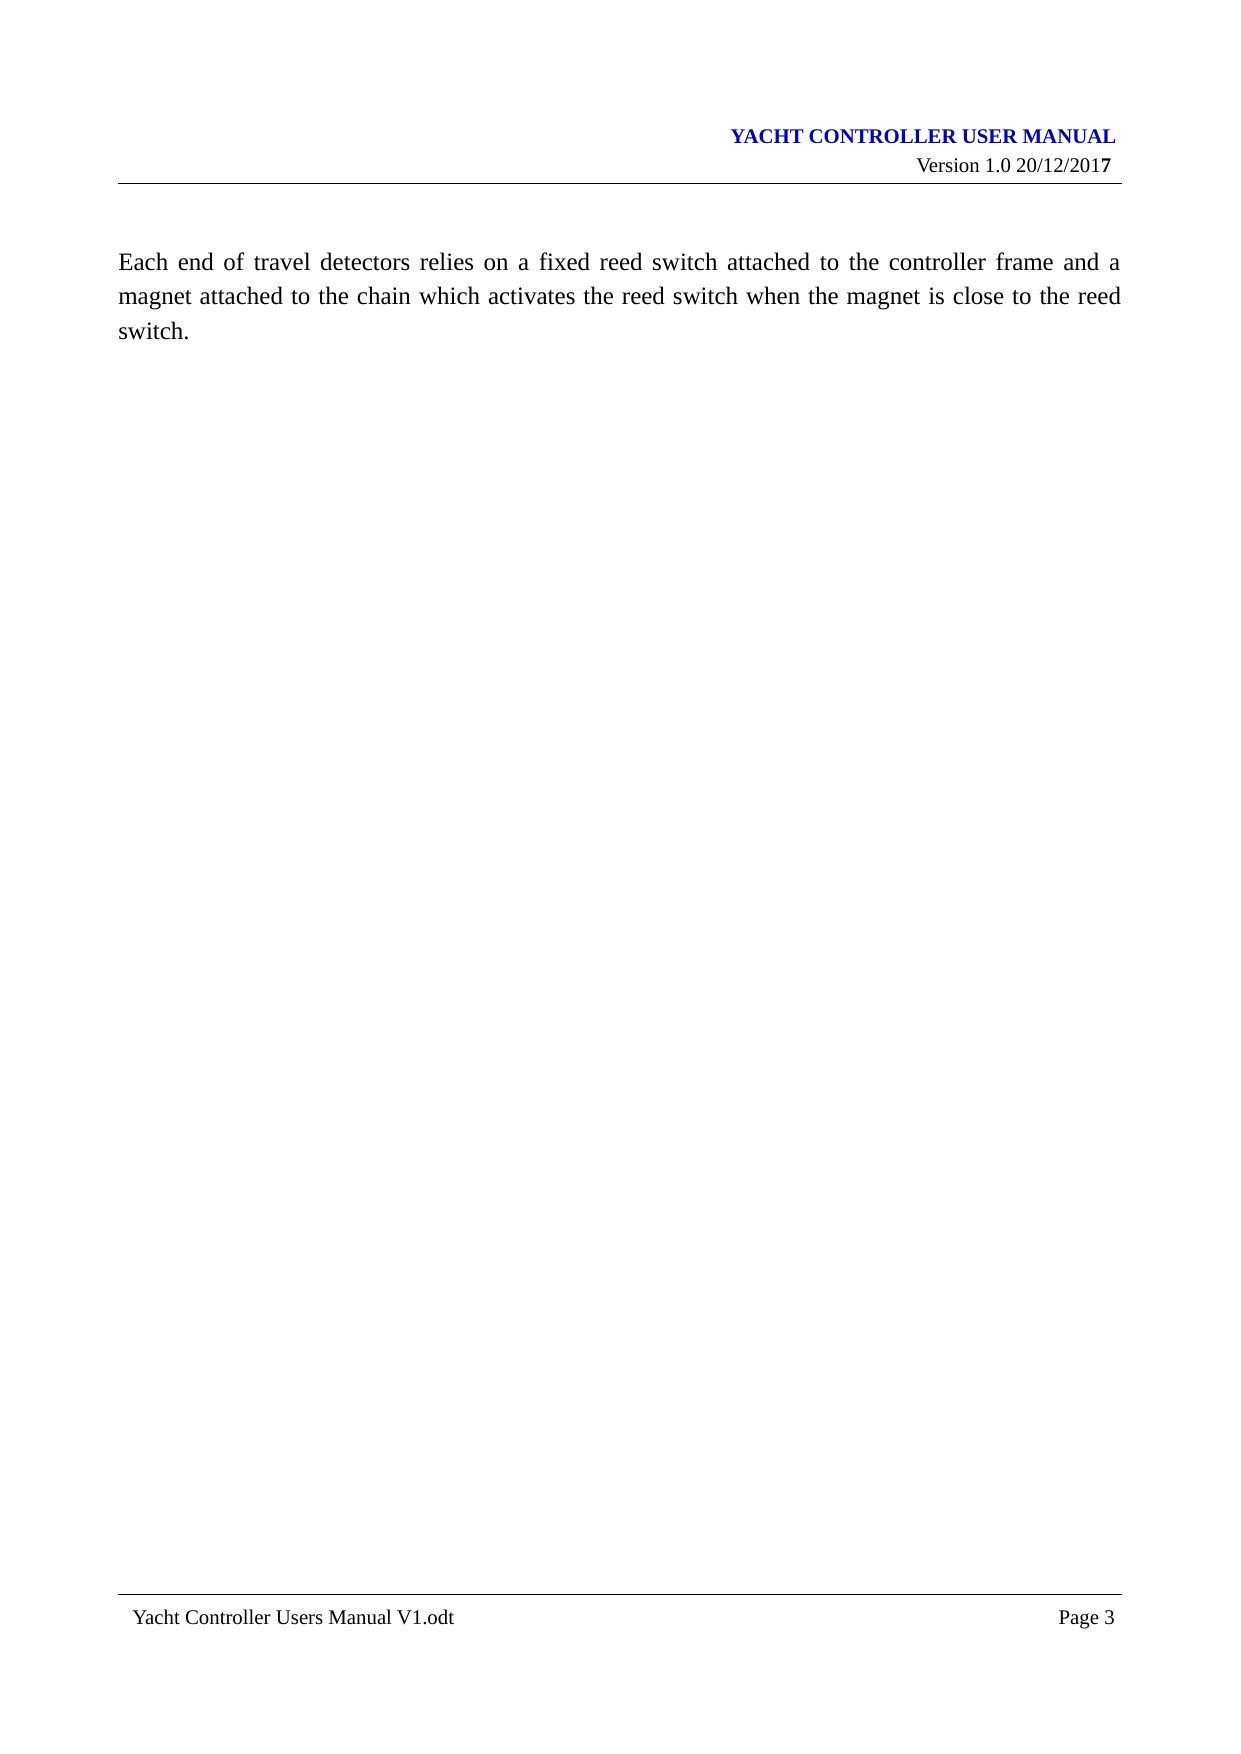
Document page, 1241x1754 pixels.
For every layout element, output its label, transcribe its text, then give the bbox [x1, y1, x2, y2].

text Each end of travel detectors relies on a fixed reed switch attached to the controller frame and a magnet attached to the chain which activates the reed switch when the magnet is close to the reed switch. [118, 247, 1122, 345]
